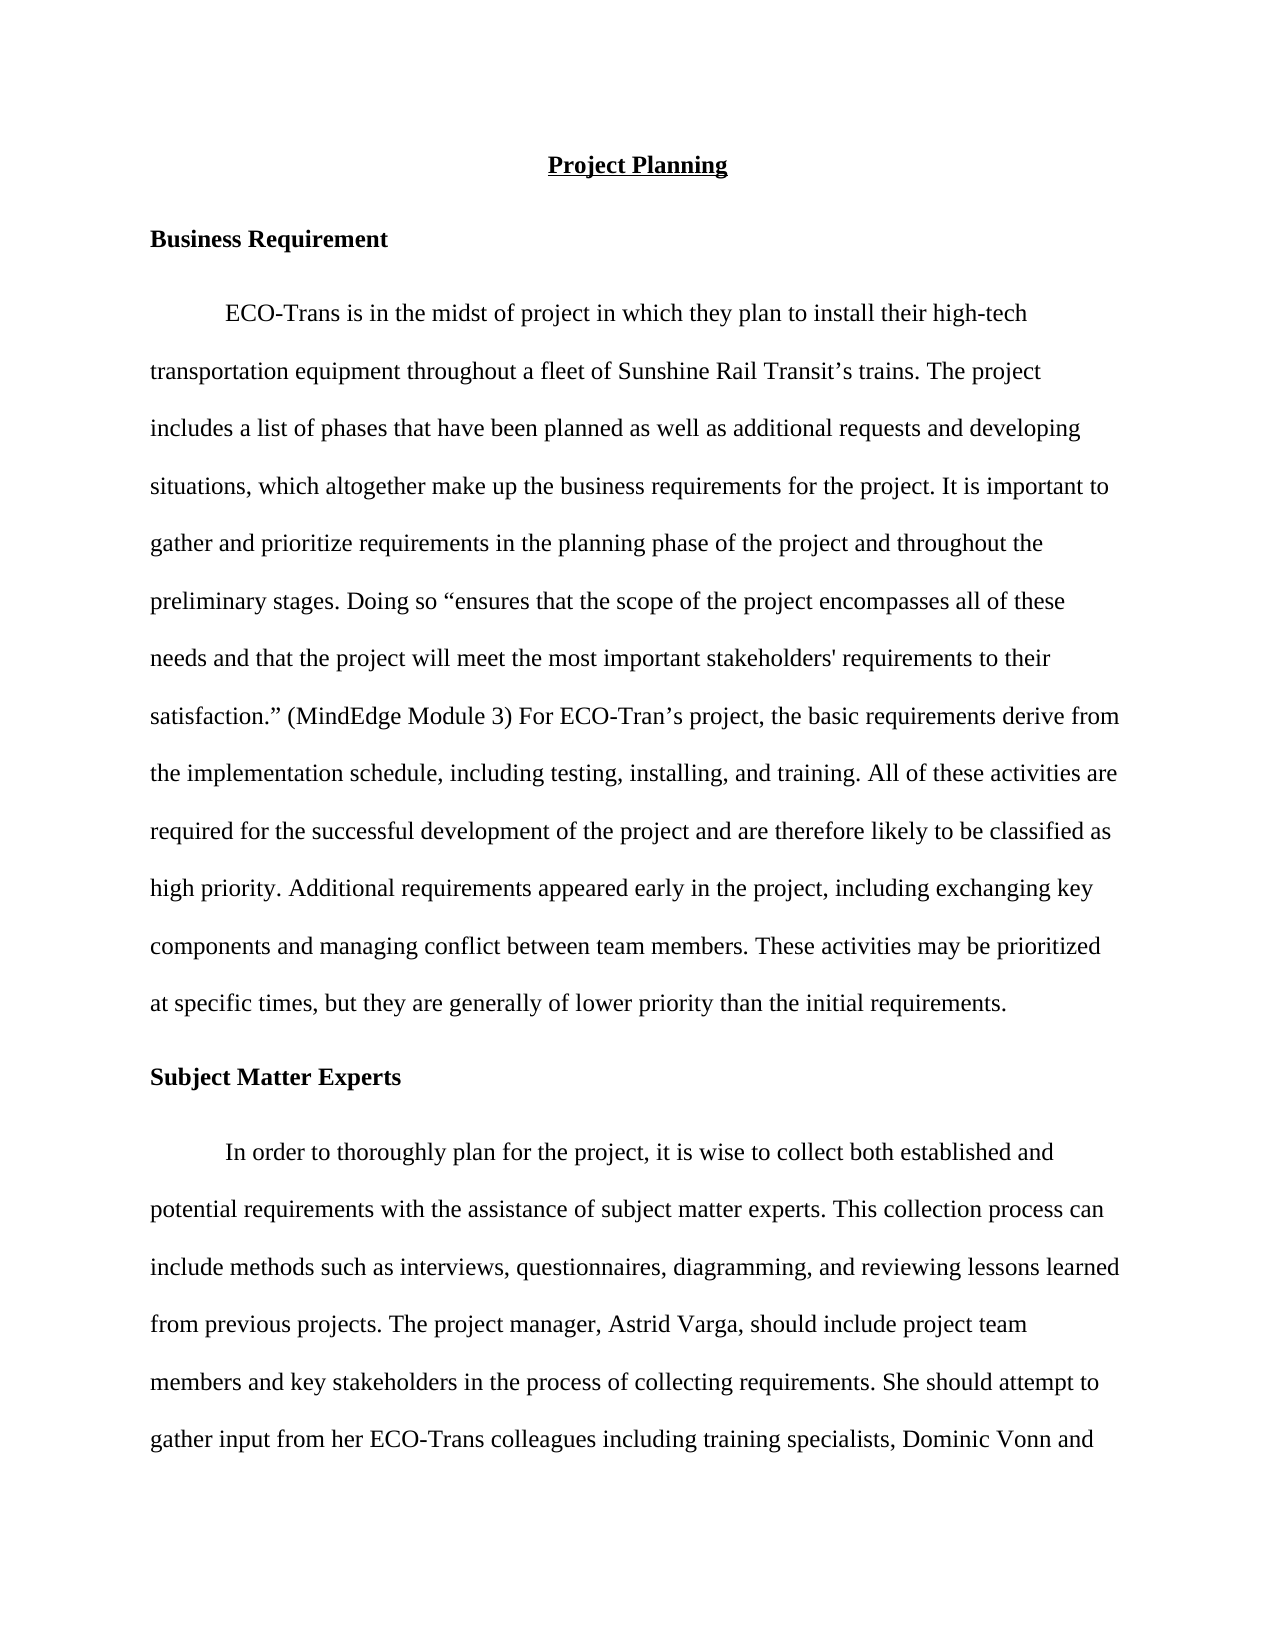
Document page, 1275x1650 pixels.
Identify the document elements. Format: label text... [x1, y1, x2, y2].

text ECO-Trans is in the midst of project in which they plan to install their high-tech transportation equipment throughout a fleet of Sunshine Rail Transit’s trains. The project includes a list of phases that have been planned as well as additional requests and developing situations, which altogether make up the business requirements for the project. It is important to gather and prioritize requirements in the planning phase of the project and throughout the preliminary stages. Doing so “ensures that the scope of the project encompasses all of these needs and that the project will meet the most important stakeholders' requirements to their satisfaction.” (MindEdge Module 3) For ECO-Tran’s project, the basic requirements derive from the implementation schedule, including testing, installing, and training. All of these activities are required for the successful development of the project and are therefore likely to be classified as high priority. Additional requirements appeared early in the project, including exchanging key components and managing conflict between team members. These activities may be prioritized at specific times, but they are generally of lower priority than the initial requirements. [150, 298, 1125, 1017]
text In order to thoroughly plan for the project, it is wise to collect both established and potential requirements with the assistance of subject matter experts. This collection process can include methods such as interviews, questionnaires, diagramming, and reviewing lessons learned from previous projects. The project manager, Astrid Varga, should include project team members and key stakeholders in the process of collecting requirements. She should attempt to gather input from her ECO-Trans colleagues including training specialists, Dominic Vonn and [150, 1137, 1125, 1453]
text Business Requirement [150, 224, 1125, 253]
text Subject Matter Experts [150, 1062, 1125, 1091]
text Project Planning [150, 150, 1125, 179]
